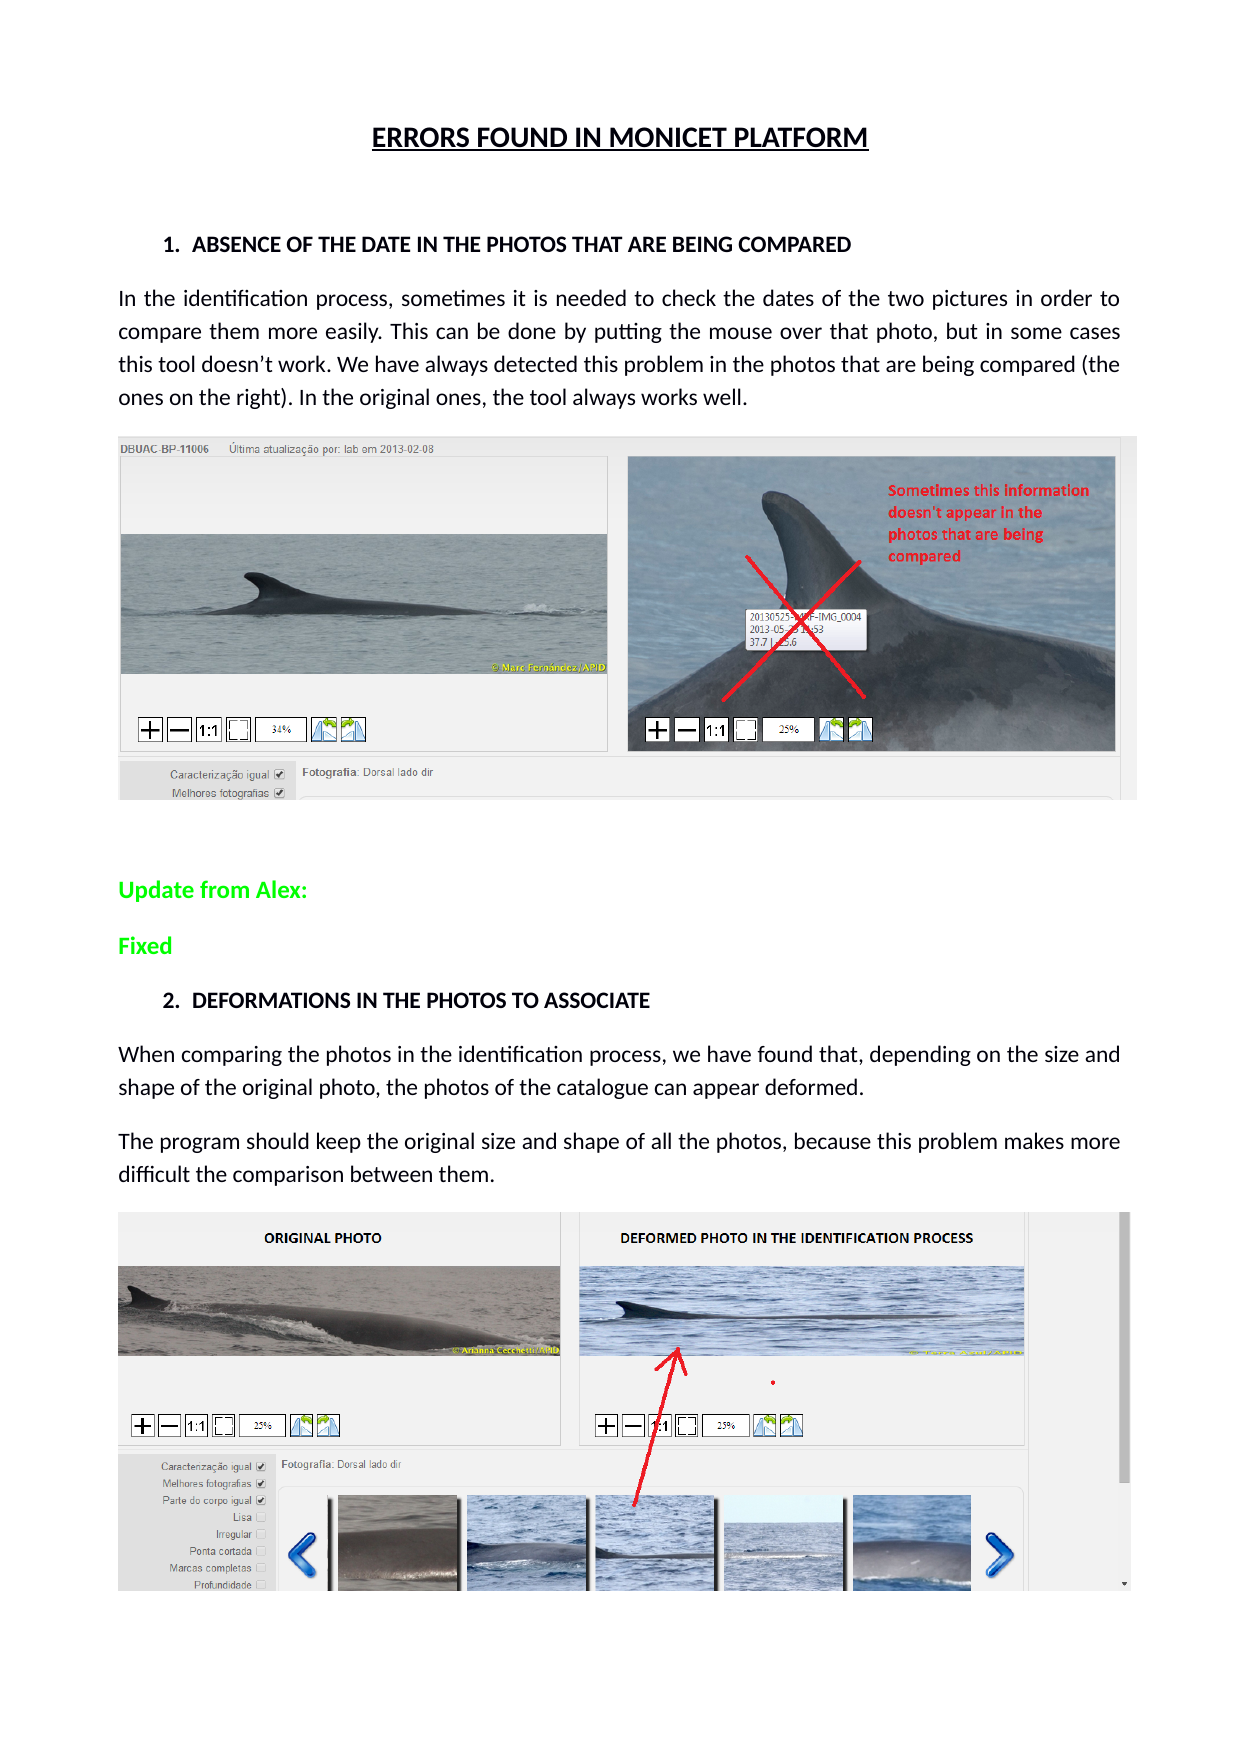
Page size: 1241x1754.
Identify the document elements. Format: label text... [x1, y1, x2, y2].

list ABSENCE OF THE DATE IN THE PHOTOS THAT ARE BEING COMPARED [162, 230, 1122, 258]
text Update from Alex: [118, 874, 1122, 905]
list DEFORMATIONS IN THE PHOTOS TO ASSOCIATE [162, 986, 1122, 1014]
text The program should keep the original size and shape of all the photos, because this problem makes more difficult the comparison between them. [118, 1126, 1122, 1188]
text ERRORS FOUND IN MONICET PLATFORM [118, 118, 1122, 154]
picture [118, 1212, 1136, 1595]
text When comparing the photos in the identification process, we have found that, depending on the size and shape of the original photo, the photos of the catalogue can appear deformed. [118, 1039, 1122, 1101]
text In the identification process, sometimes it is needed to check the dates of the two pictures in order to compare them more easily. This can be done by putting the mouse over that photo, but in some cases this tool doesn’t work. We have always detected this problem in the photos that are being compared (the ones on the right). In the original ones, the tool always works well. [118, 283, 1122, 411]
text Fixed [118, 930, 1122, 961]
picture [118, 436, 1137, 800]
